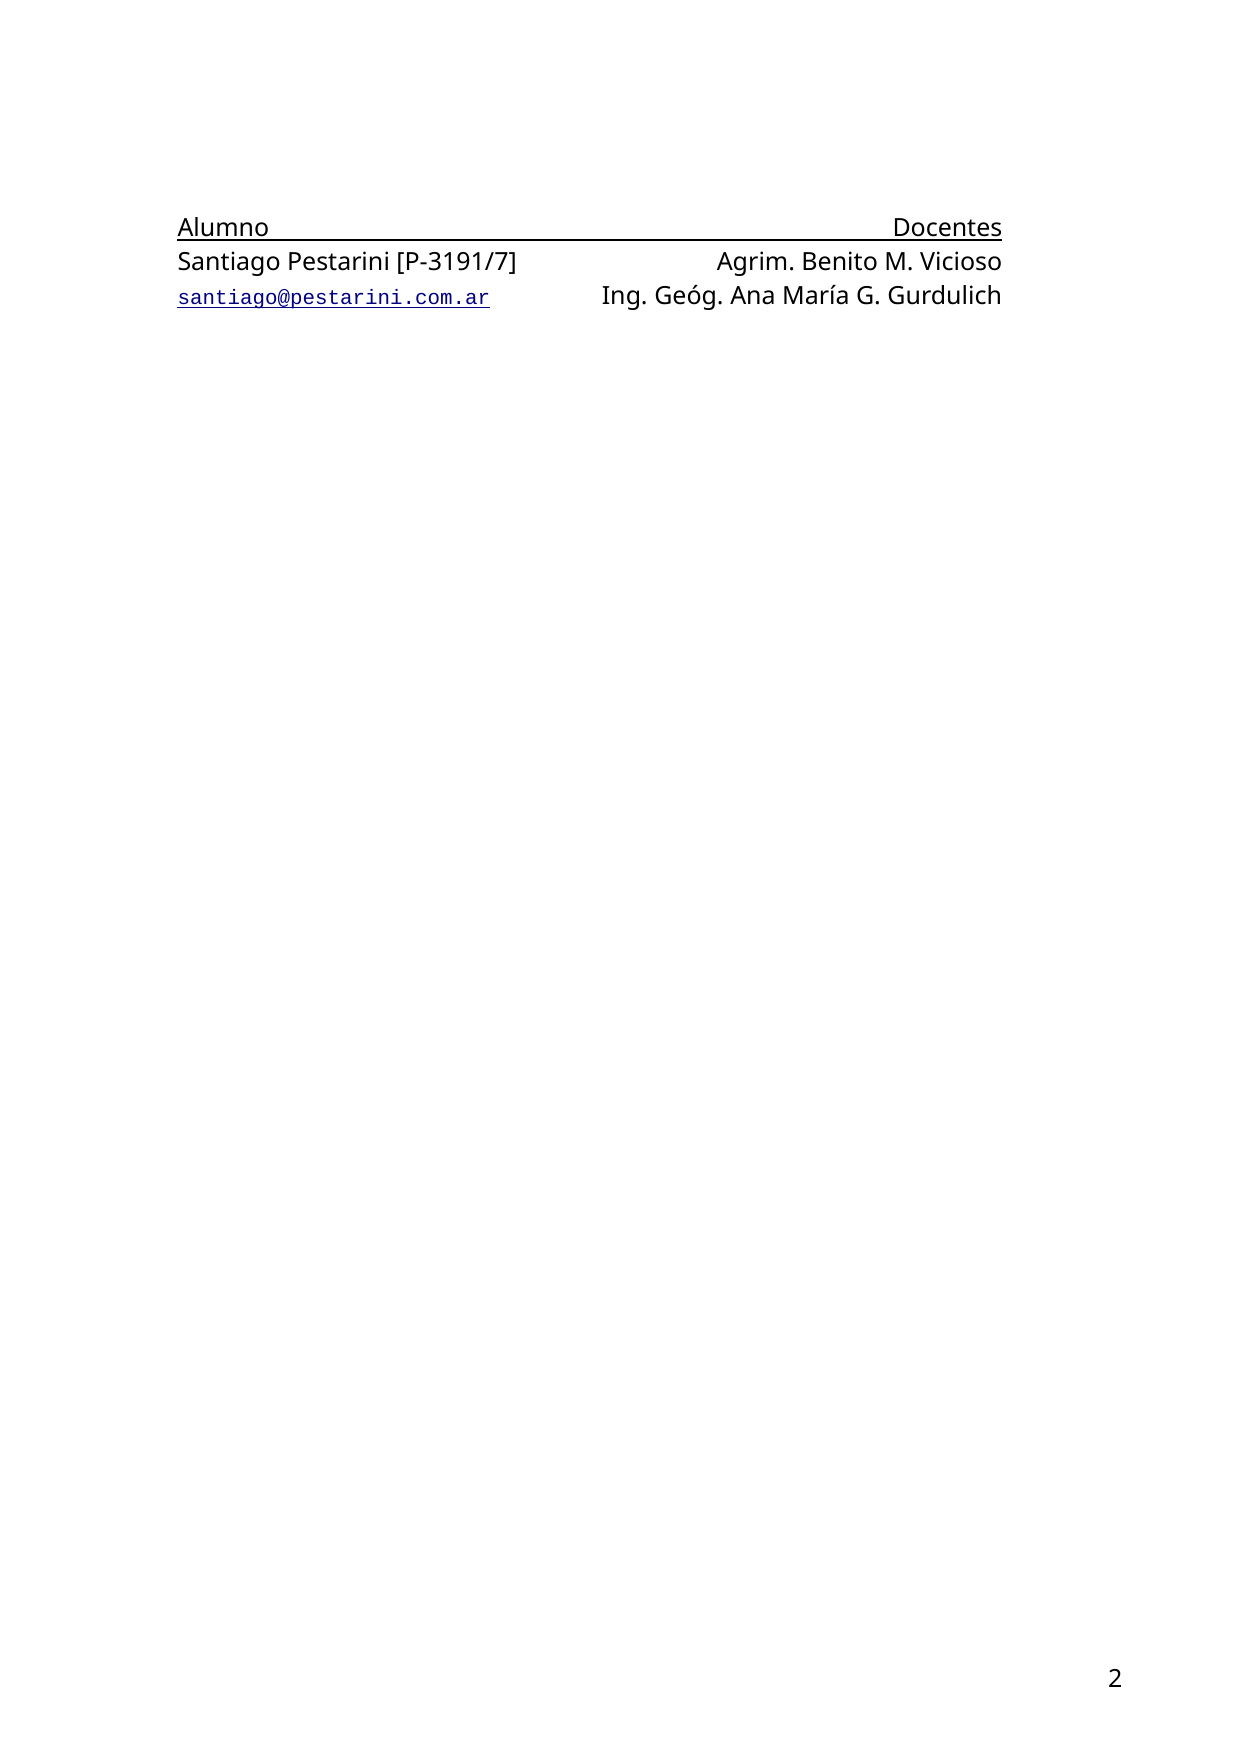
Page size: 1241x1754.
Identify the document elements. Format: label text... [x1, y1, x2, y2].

text Alumno Docentes [177, 210, 1122, 244]
text Santiago Pestarini [P-3191/7] Agrim. Benito M. Vicioso [177, 244, 1122, 278]
text santiago@pestarini.com.ar Ing. Geóg. Ana María G. Gurdulich [177, 278, 1122, 312]
